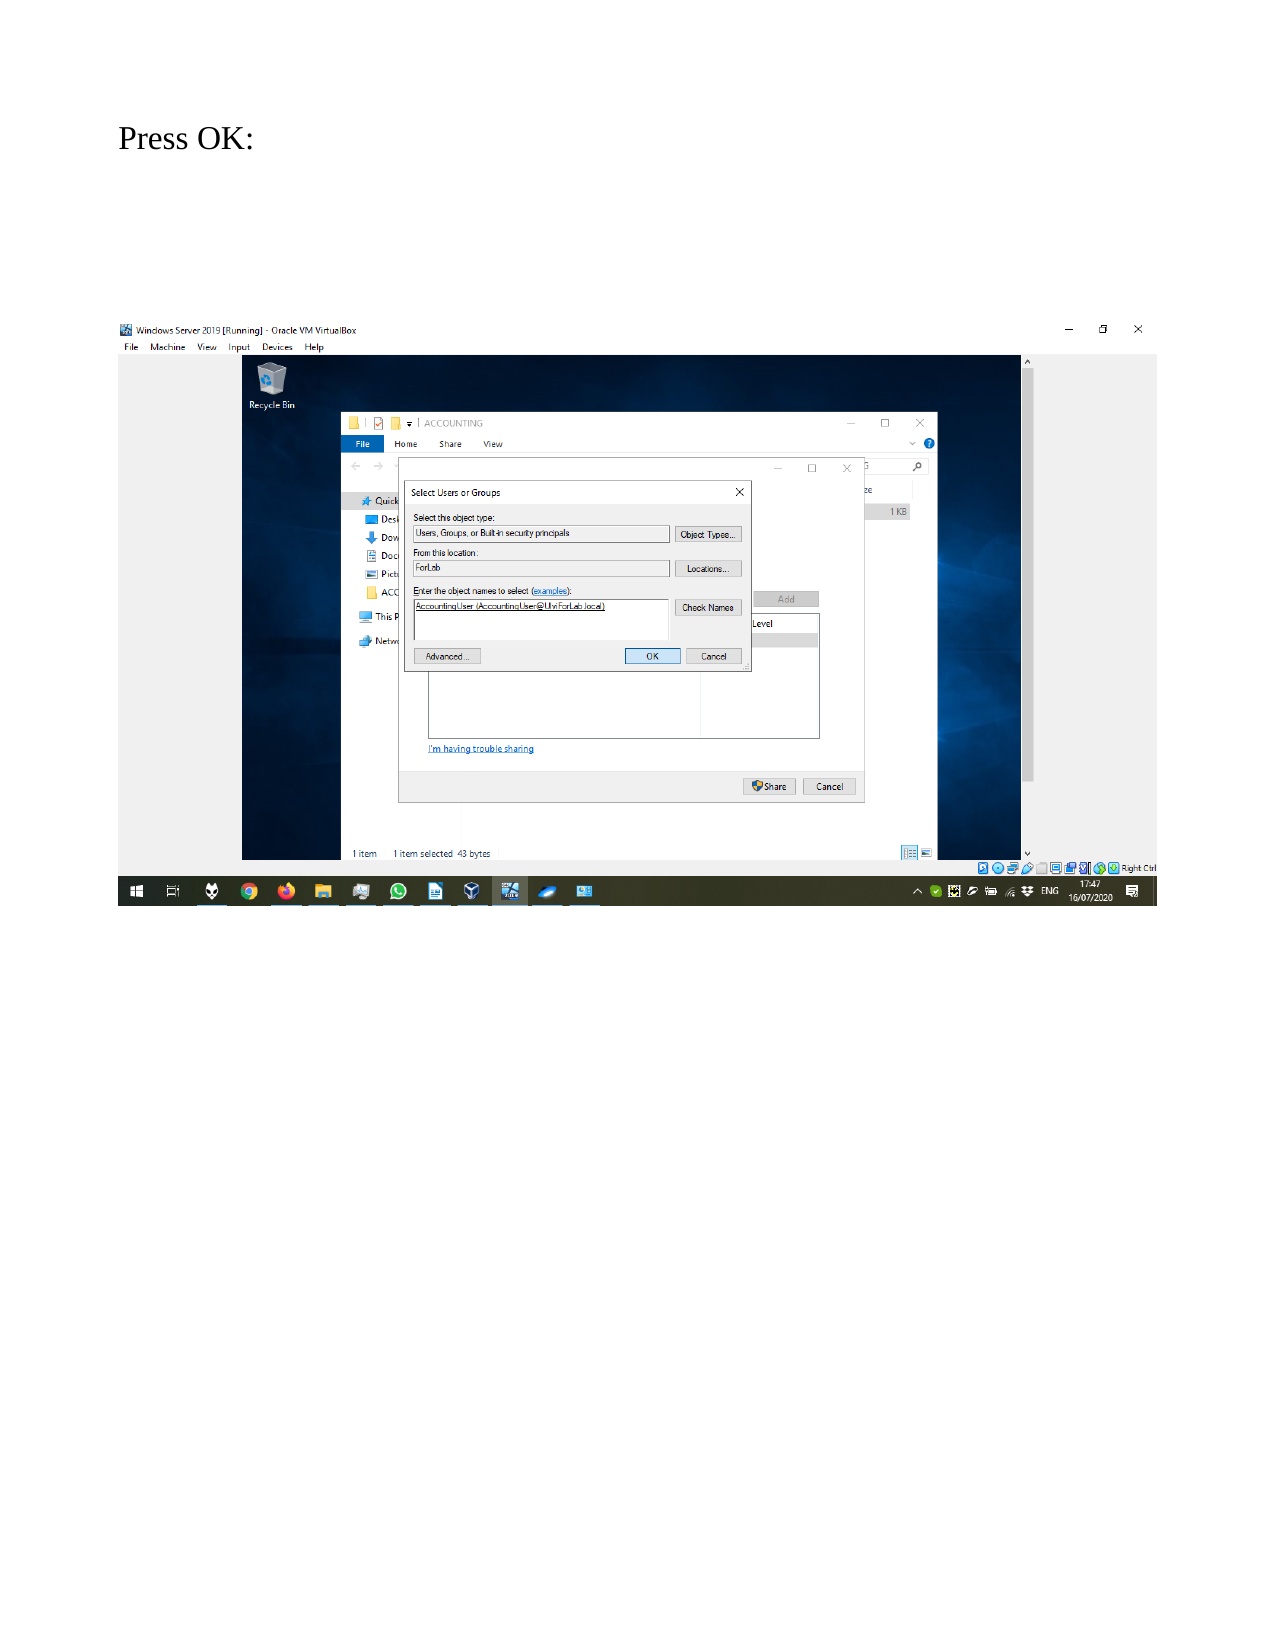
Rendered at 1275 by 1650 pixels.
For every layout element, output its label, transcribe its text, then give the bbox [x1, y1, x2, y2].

picture [118, 321, 1157, 906]
text Press OK: [118, 118, 1157, 156]
